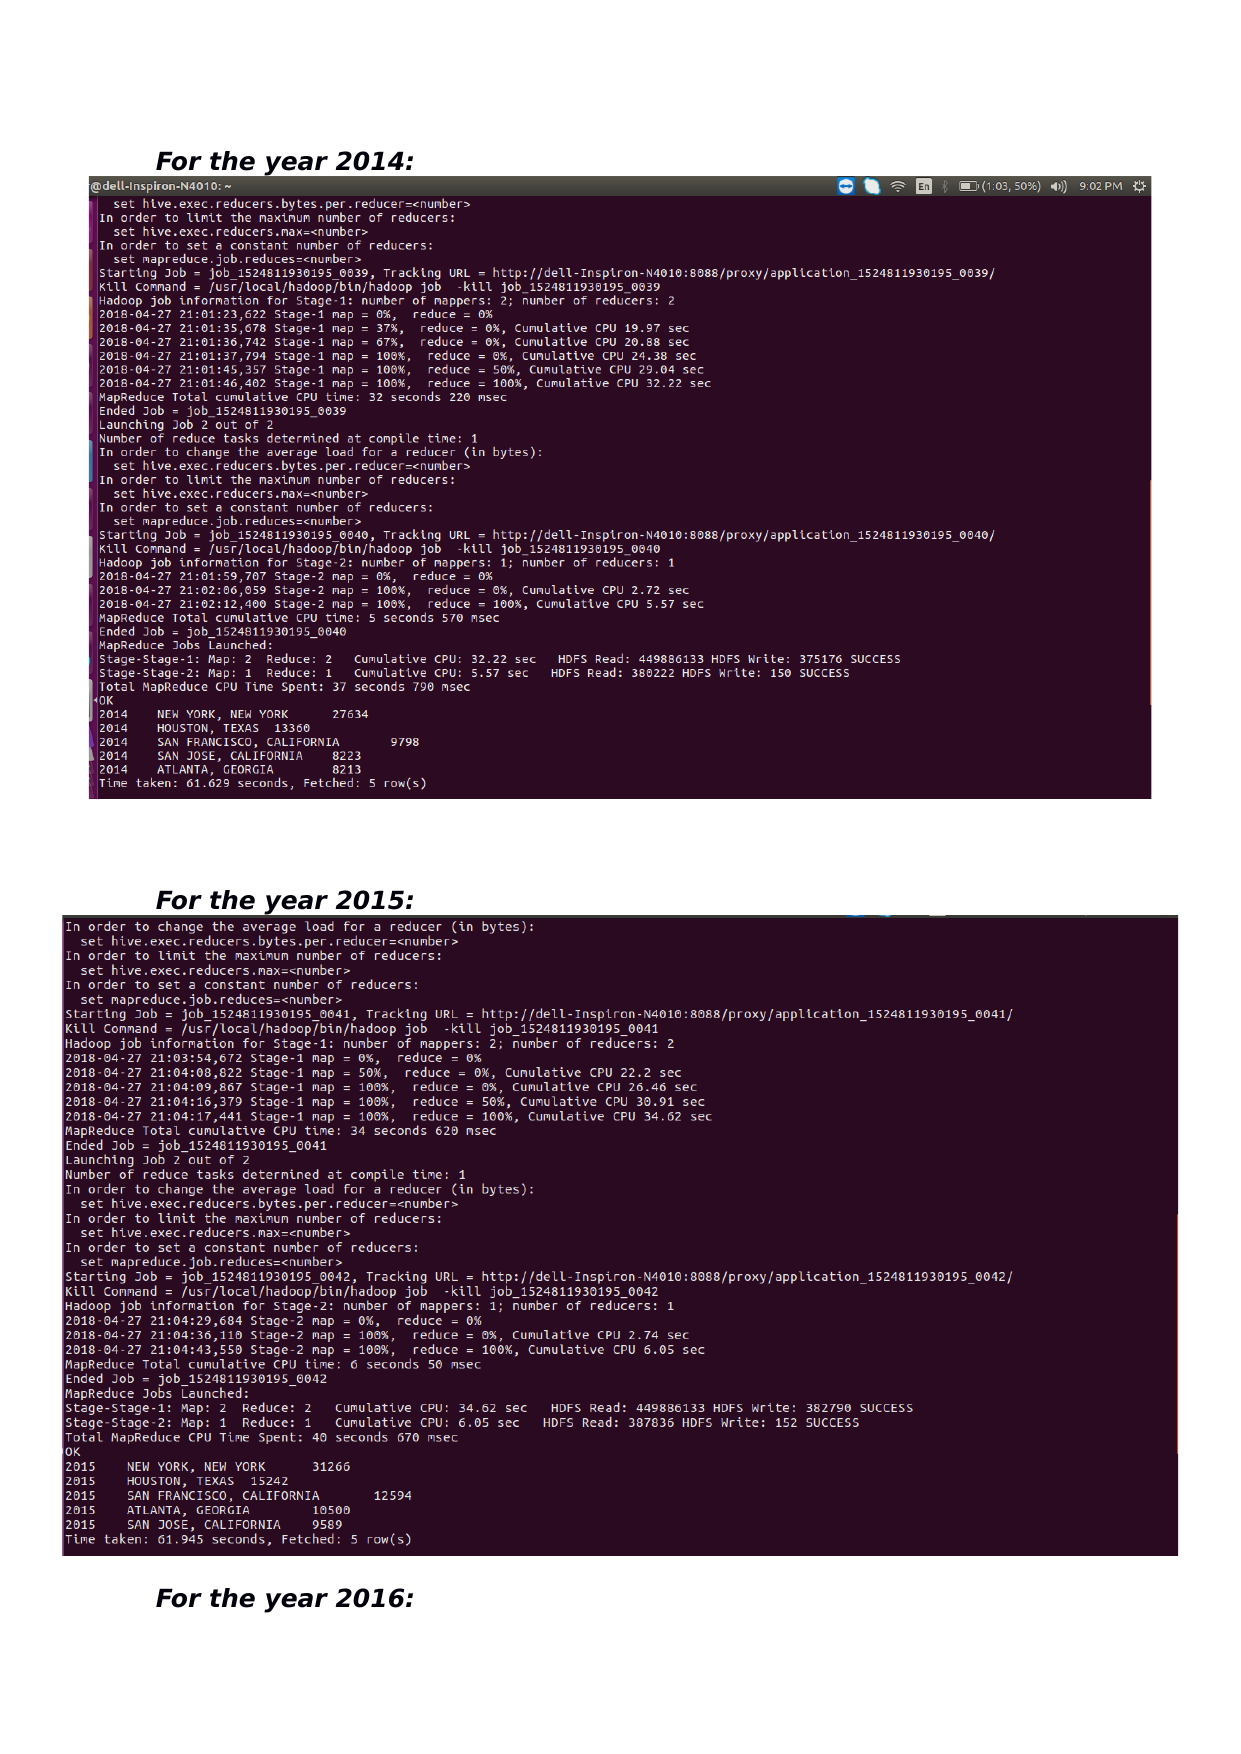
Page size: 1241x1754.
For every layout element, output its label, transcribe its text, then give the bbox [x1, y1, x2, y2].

text For the year 2014: [156, 147, 1122, 176]
text For the year 2016: [156, 1584, 1122, 1613]
picture [62, 915, 1179, 1556]
picture [88, 176, 1152, 799]
text For the year 2015: [156, 886, 1122, 915]
